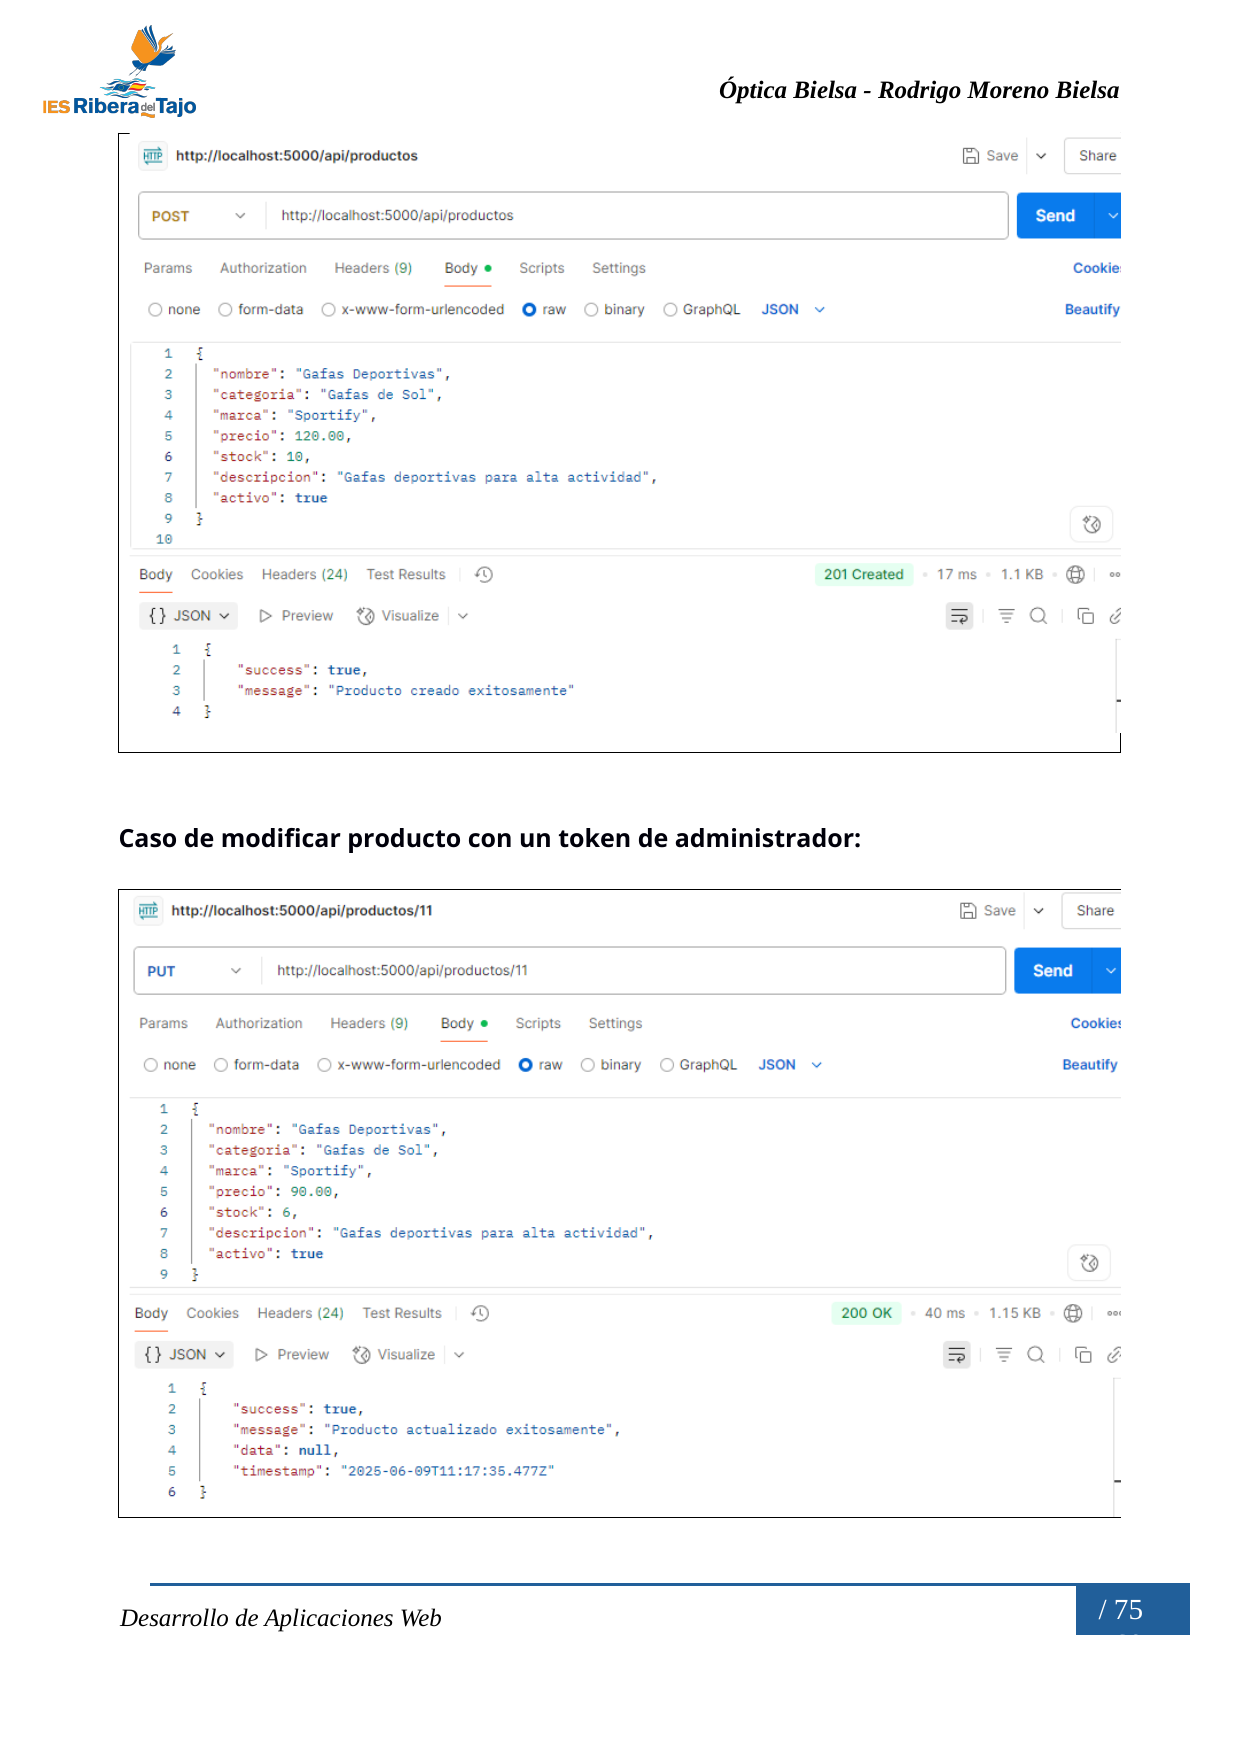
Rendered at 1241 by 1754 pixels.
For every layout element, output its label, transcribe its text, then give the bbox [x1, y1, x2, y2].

table_header [119, 890, 129, 1517]
text Caso de modificar producto con un token de administrador: [118, 821, 1122, 855]
table_header [119, 134, 1120, 752]
